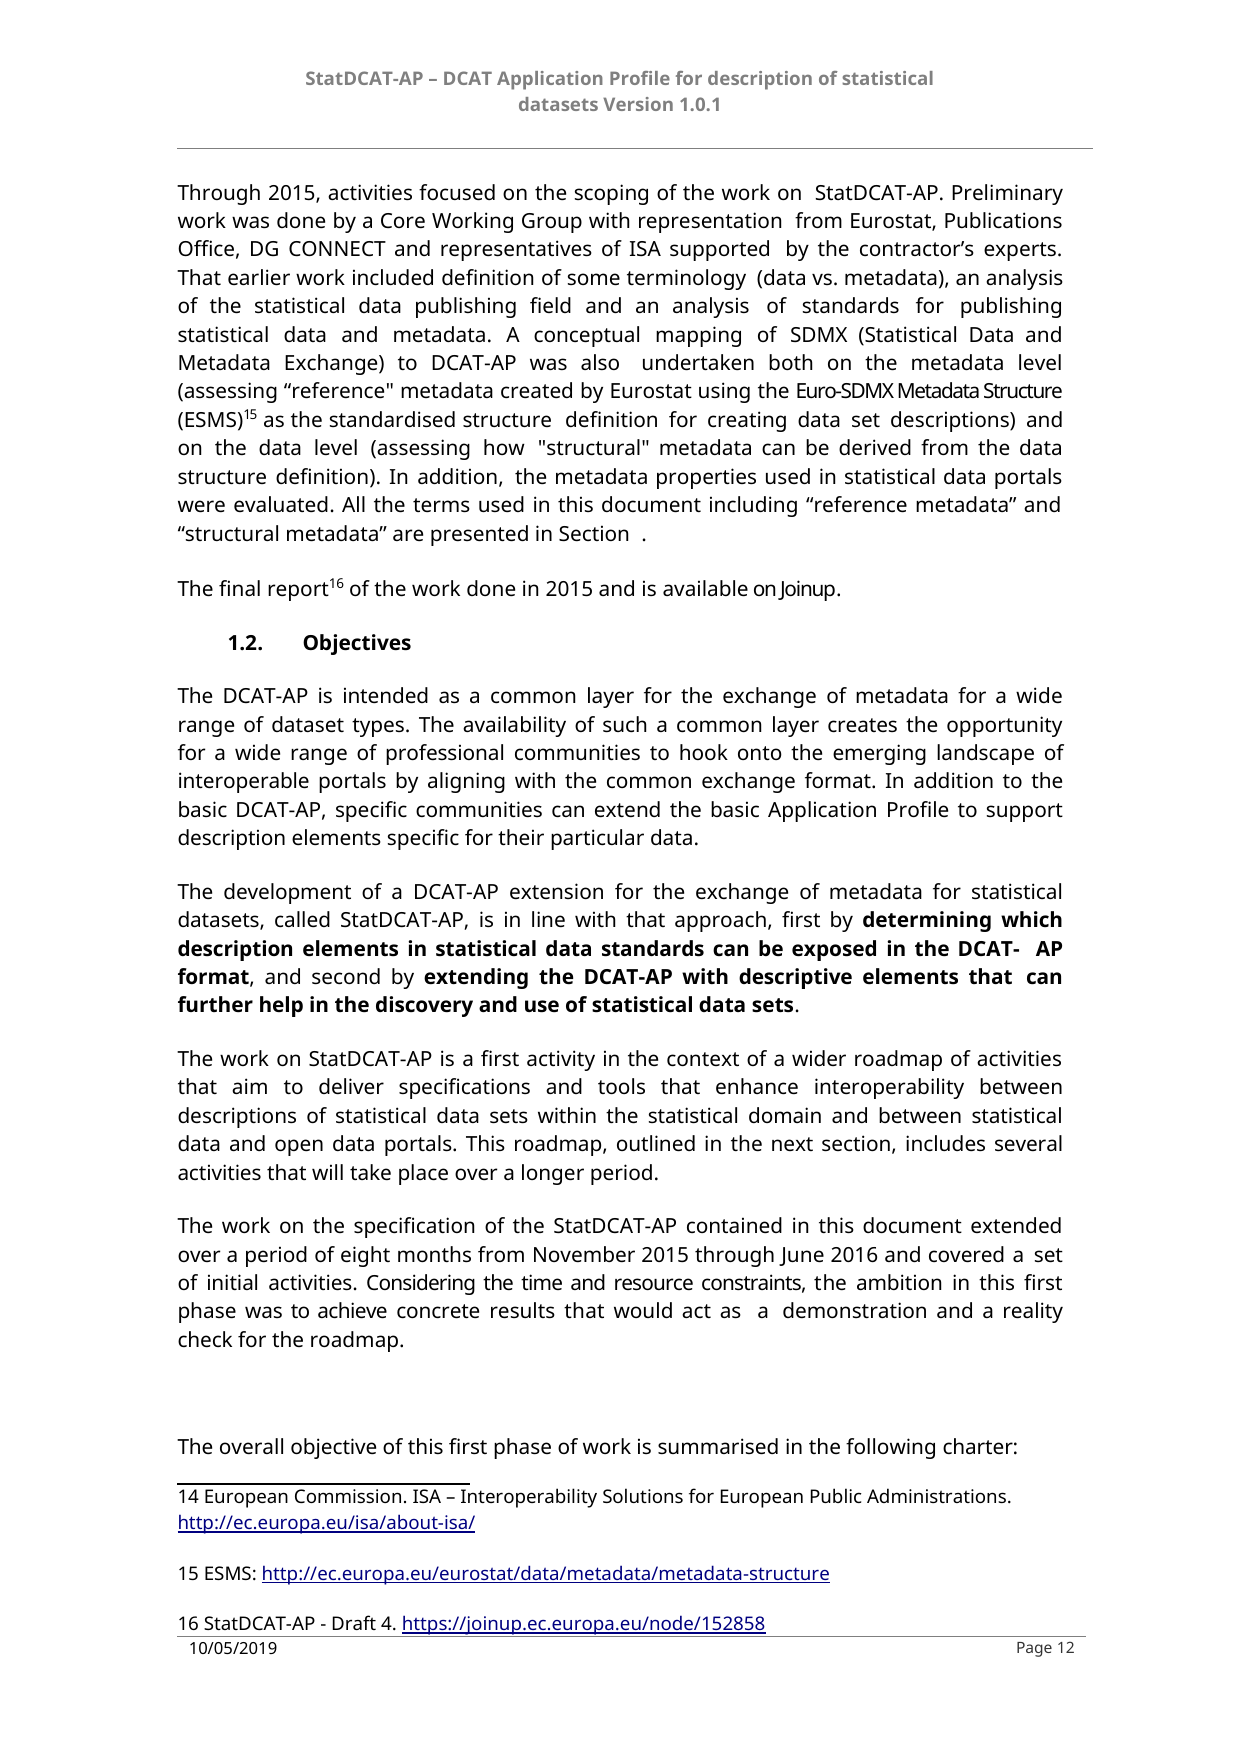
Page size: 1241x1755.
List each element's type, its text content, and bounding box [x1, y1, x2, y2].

subtitle Objectives [227, 628, 1063, 656]
text The DCAT-AP is intended as a common layer for the exchange of metadata for a wide range of dataset types. The availability of such a common layer creates the opportunity for a wide range of professional communities to hook onto the emerging landscape of interoperable portals by aligning with the common exchange format. In addition to the basic DCAT-AP, specific communities can extend the basic Application Profile to support description elements specific for their particular data. [177, 681, 1063, 852]
text StatDCAT-AP - Draft 4. https://joinup.ec.europa.eu/node/152858 [177, 1610, 1063, 1636]
text The overall objective of this first phase of work is summarised in the following charter: [177, 1432, 1063, 1460]
text The work on StatDCAT-AP is a first activity in the context of a wider roadmap of activities that aim to deliver specifications and tools that enhance interoperability between descriptions of statistical data sets within the statistical domain and between statistical data and open data portals. This roadmap, outlined in the next section, includes several activities that will take place over a longer period. [177, 1044, 1063, 1186]
text Through 2015, activities focused on the scoping of the work on StatDCAT-AP. Preliminary work was done by a Core Working Group with representation from Eurostat, Publications Office, DG CONNECT and representatives of ISA supported by the contractor’s experts. That earlier work included definition of some terminology (data vs. metadata), an analysis of the statistical data publishing field and an analysis of standards for publishing statistical data and metadata. A conceptual mapping of SDMX (Statistical Data and Metadata Exchange) to DCAT-AP was also undertaken both on the metadata level (assessing “reference" metadata created by Eurostat using the Euro-SDMX Metadata Structure (ESMS) as the standardised structure definition for creating data set descriptions) and on the data level (assessing how "structural" metadata can be derived from the data structure definition). In addition, the metadata properties used in statistical data portals were evaluated. All the terms used in this document including “reference metadata” and “structural metadata” are presented in Section 0 . [177, 178, 1063, 547]
text The development of a DCAT-AP extension for the exchange of metadata for statistical datasets, called StatDCAT-AP, is in line with that approach, first by determining which description elements in statistical data standards can be exposed in the DCAT- AP format, and second by extending the DCAT-AP with descriptive elements that can further help in the discovery and use of statistical data sets. [177, 877, 1063, 1019]
text European Commission. ISA – Interoperability Solutions for European Public Administrations. http://ec.europa.eu/isa/about-isa/ [177, 1484, 1063, 1535]
text ESMS: http://ec.europa.eu/eurostat/data/metadata/metadata-structure [177, 1560, 1063, 1585]
text The work on the specification of the StatDCAT-AP contained in this document extended over a period of eight months from November 2015 through June 2016 and covered a set of initial activities. Considering the time and resource constraints, the ambition in this first phase was to achieve concrete results that would act as a demonstration and a reality check for the roadmap. [177, 1211, 1063, 1353]
text The final report of the work done in 2015 and is available on Joinup. [177, 572, 1063, 603]
